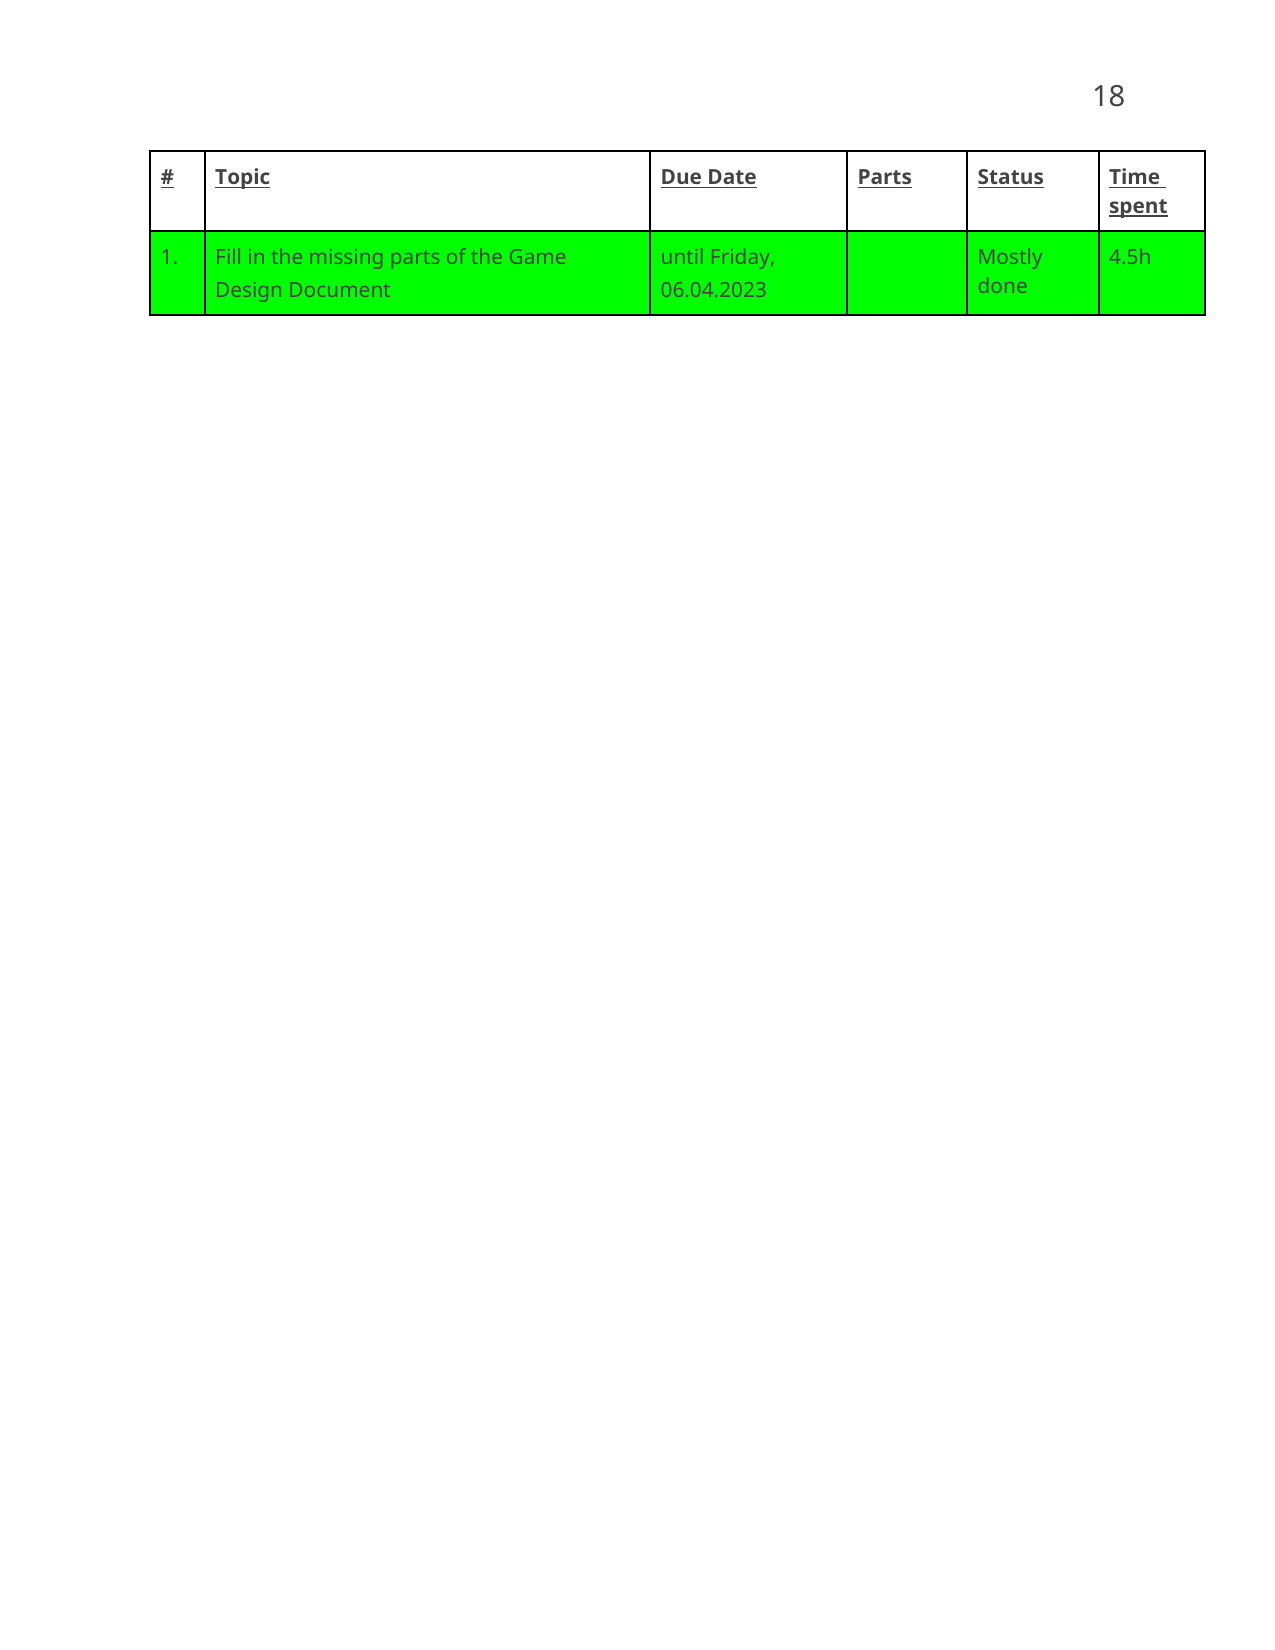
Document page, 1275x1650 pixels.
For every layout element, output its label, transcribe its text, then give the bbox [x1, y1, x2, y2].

table_cell Fill in the missing parts of the Game Design Document [206, 232, 649, 314]
table_header Time spent [1100, 152, 1204, 230]
table_header Due Date [651, 152, 846, 230]
table_header Topic [206, 152, 649, 230]
table_header # [151, 152, 204, 230]
table_header Status [968, 152, 1098, 230]
table_cell 4.5h [1100, 232, 1204, 314]
table_cell 1. [151, 232, 204, 314]
table_cell until Friday, 06.04.2023 [651, 232, 846, 314]
table_header Parts [848, 152, 966, 230]
table_cell [848, 232, 966, 314]
table_cell Mostly done [968, 232, 1098, 314]
